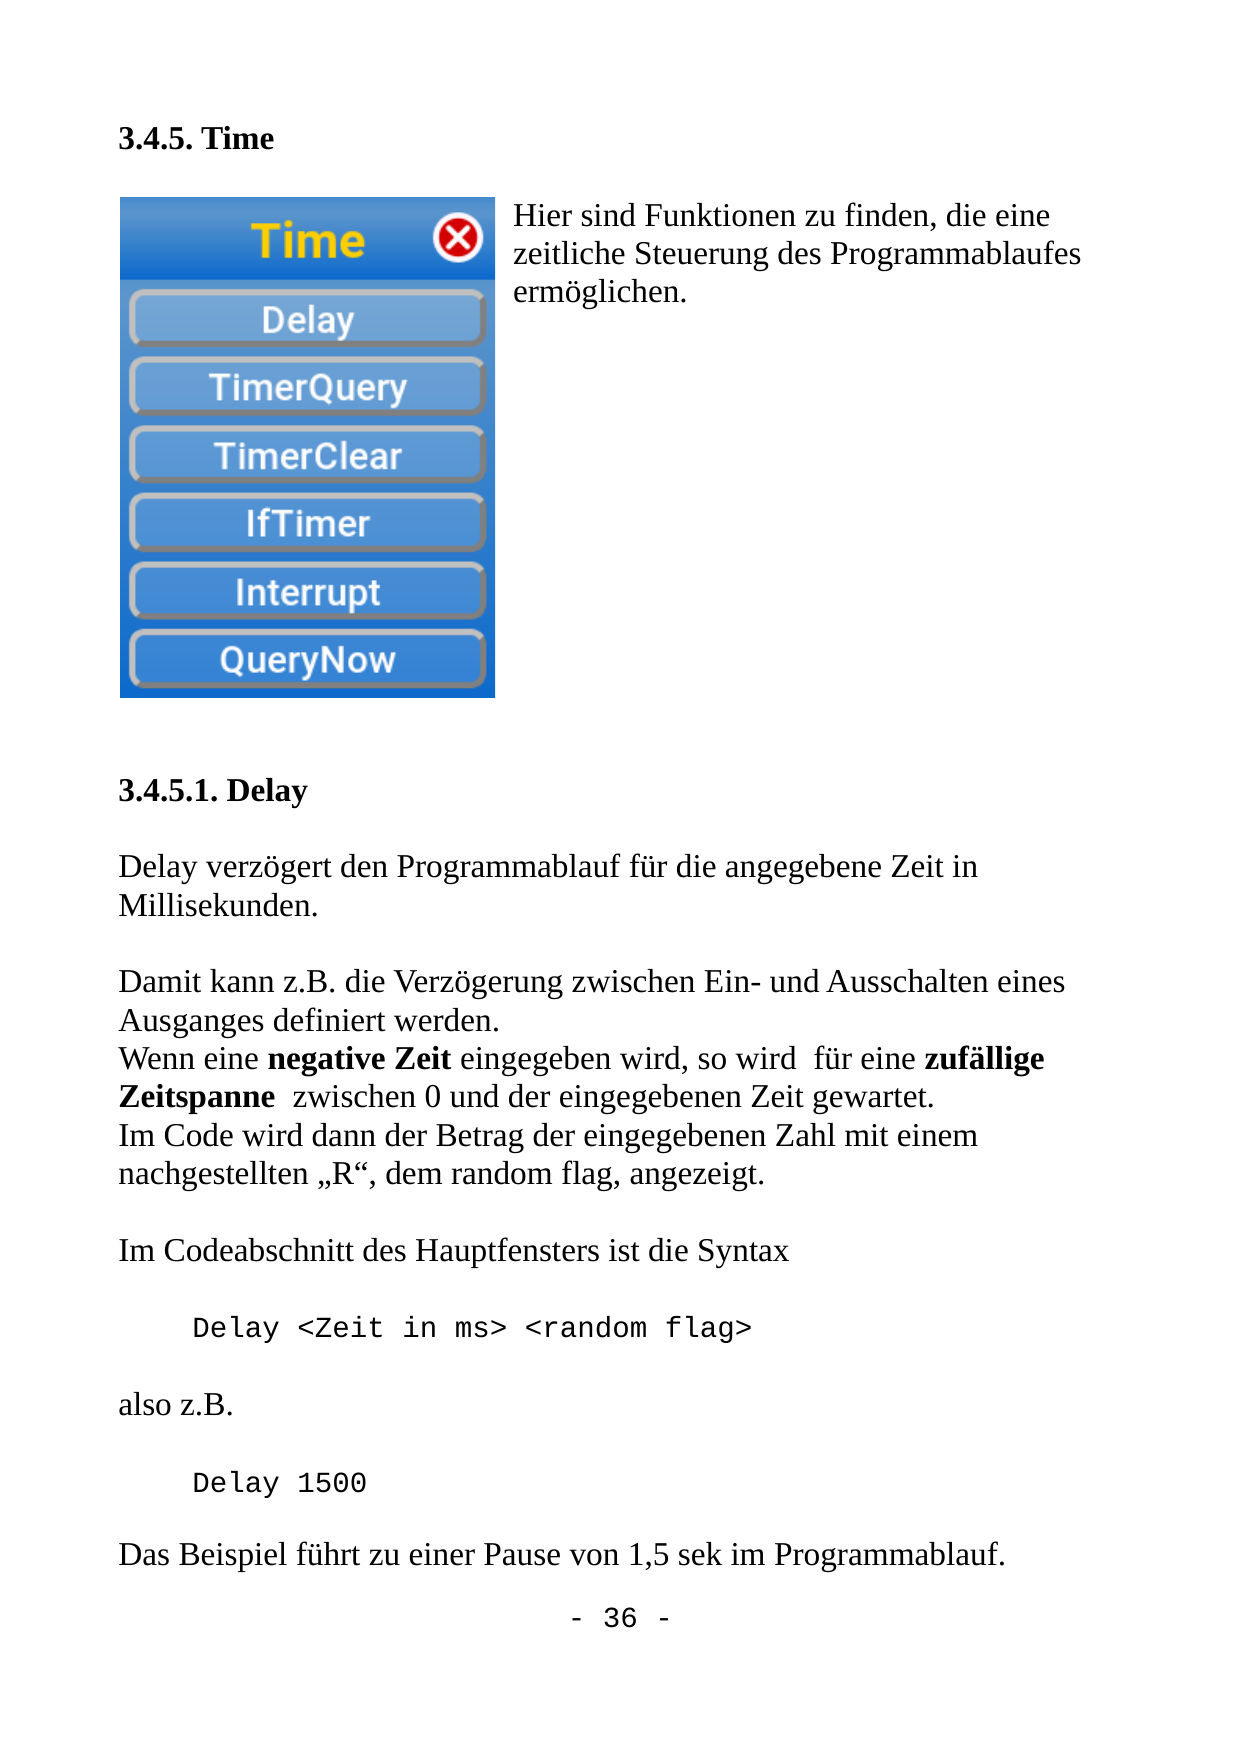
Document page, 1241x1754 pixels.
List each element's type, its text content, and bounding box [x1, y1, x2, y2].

text 3.4.5. Time [118, 118, 1122, 156]
text 3.4.5.1. Delay [118, 770, 1122, 808]
picture [120, 197, 496, 698]
text Delay <Zeit in ms> <random flag> [118, 1306, 1122, 1346]
text Delay 1500 [118, 1461, 1122, 1501]
text Hier sind Funktionen zu finden, die eine zeitliche Steuerung des Programmablaufes ermöglichen. [118, 195, 1122, 310]
text Wenn eine negative Zeit eingegeben wird, so wird für eine zufällige Zeitspanne zwischen 0 und der eingegebenen Zeit gewartet. [118, 1038, 1122, 1115]
text also z.B. [118, 1385, 1122, 1423]
text Damit kann z.B. die Verzögerung zwischen Ein- und Ausschalten eines Ausganges definiert werden. [118, 961, 1122, 1038]
text Das Beispiel führt zu einer Pause von 1,5 sek im Programmablauf. [118, 1534, 1122, 1573]
text Delay verzögert den Programmablauf für die angegebene Zeit in Millisekunden. [118, 846, 1122, 923]
text Im Code wird dann der Betrag der eingegebenen Zahl mit einem nachgestellten „R“, dem random flag, angezeigt. [118, 1115, 1122, 1191]
text Im Codeabschnitt des Hauptfensters ist die Syntax [118, 1230, 1122, 1268]
